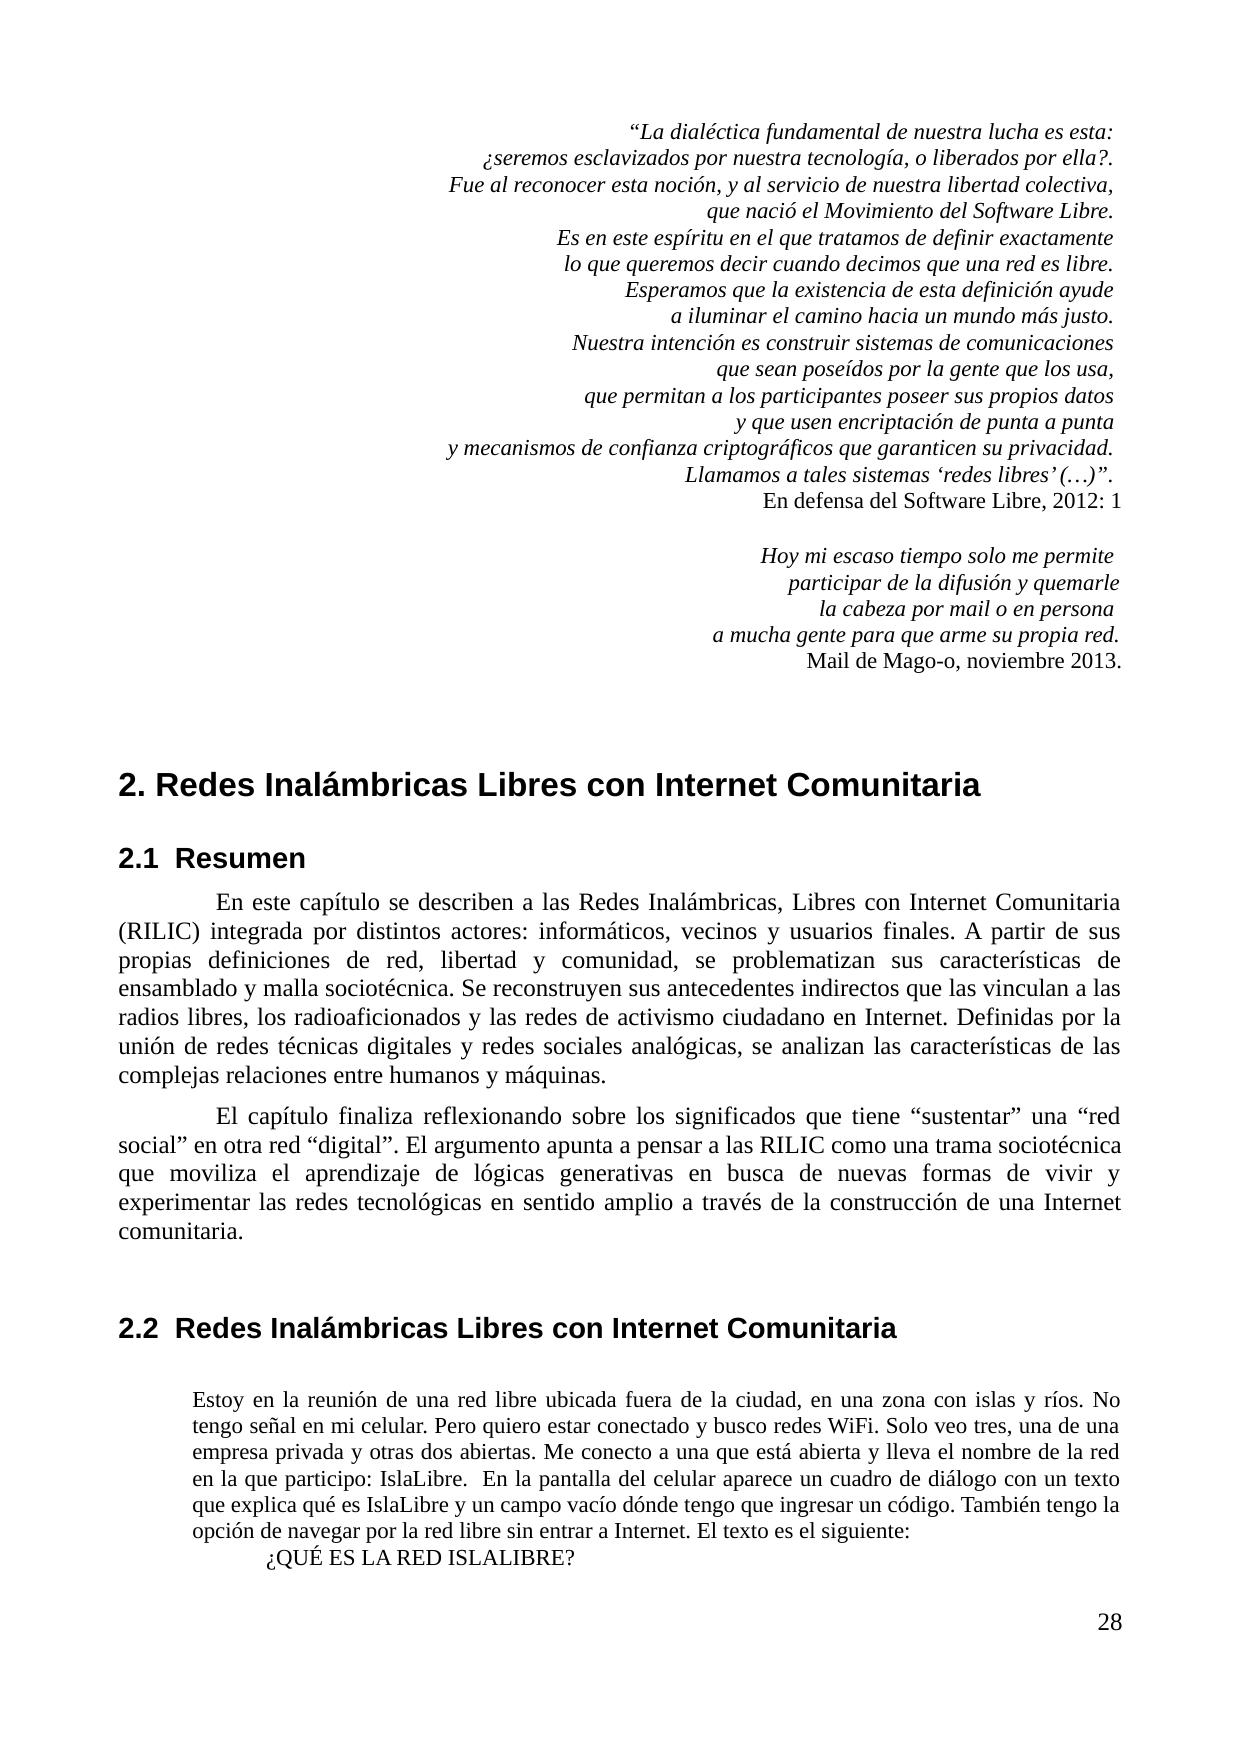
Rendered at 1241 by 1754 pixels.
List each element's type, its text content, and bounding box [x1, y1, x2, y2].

text participar de la difusión y quemarle [192, 568, 1122, 595]
text Es en este espíritu en el que tratamos de definir exactamente [192, 223, 1122, 250]
text ¿QUÉ ES LA RED ISLALIBRE? [266, 1544, 1122, 1570]
text Esperamos que la existencia de esta definición ayude [192, 276, 1122, 303]
text que permitan a los participantes poseer sus propios datos [192, 382, 1122, 408]
text Llamamos a tales sistemas ‘redes libres’ (…)”. [192, 461, 1122, 487]
text El capítulo finaliza reflexionando sobre los significados que tiene “sustentar” una “red social” en otra red “digital”. El argumento apunta a pensar a las RILIC como una trama sociotécnica que moviliza el aprendizaje de lógicas generativas en busca de nuevas formas de vivir y experimentar las redes tecnológicas en sentido amplio a través de la construcción de una Internet comunitaria. [118, 1101, 1122, 1245]
subtitle 2.2 Redes Inalámbricas Libres con Internet Comunitaria [118, 1311, 1122, 1344]
text y que usen encriptación de punta a punta [192, 408, 1122, 434]
text En este capítulo se describen a las Redes Inalámbricas, Libres con Internet Comunitaria (RILIC) integrada por distintos actores: informáticos, vecinos y usuarios finales. A partir de sus propias definiciones de red, libertad y comunidad, se problematizan sus características de ensamblado y malla sociotécnica. Se reconstruyen sus antecedentes indirectos que las vinculan a las radios libres, los radioaficionados y las redes de activismo ciudadano en Internet. Definidas por la unión de redes técnicas digitales y redes sociales analógicas, se analizan las características de las complejas relaciones entre humanos y máquinas. [118, 887, 1122, 1088]
text la cabeza por mail o en persona [118, 595, 1122, 621]
subtitle 2.1 Resumen [118, 841, 1122, 875]
text Fue al reconocer esta noción, y al servicio de nuestra libertad colectiva, [192, 171, 1122, 197]
text Nuestra intención es construir sistemas de comunicaciones [192, 329, 1122, 355]
text Mail de Mago-o, noviembre 2013. [118, 648, 1122, 674]
text a iluminar el camino hacia un mundo más justo. [192, 303, 1122, 329]
text En defensa del Software Libre, 2012: 1 [192, 487, 1122, 513]
text a mucha gente para que arme su propia red. [118, 621, 1122, 648]
text Estoy en la reunión de una red libre ubicada fuera de la ciudad, en una zona con islas y ríos. No tengo señal en mi celular. Pero quiero estar conectado y busco redes WiFi. Solo veo tres, una de una empresa privada y otras dos abiertas. Me conecto a una que está abierta y lleva el nombre de la red en la que participo: IslaLibre. En la pantalla del celular aparece un cuadro de diálogo con un texto que explica qué es IslaLibre y un campo vacío dónde tengo que ingresar un código. También tengo la opción de navegar por la red libre sin entrar a Internet. El texto es el siguiente: [192, 1386, 1122, 1544]
text Hoy mi escaso tiempo solo me permite [192, 542, 1122, 568]
text y mecanismos de confianza criptográficos que garanticen su privacidad. [192, 434, 1122, 461]
text lo que queremos decir cuando decimos que una red es libre. [192, 250, 1122, 276]
text que sean poseídos por la gente que los usa, [192, 355, 1122, 382]
text “La dialéctica fundamental de nuestra lucha es esta: [192, 118, 1122, 144]
text ¿seremos esclavizados por nuestra tecnología, o liberados por ella?. [192, 144, 1122, 171]
text que nació el Movimiento del Software Libre. [192, 197, 1122, 223]
subtitle 2. Redes Inalámbricas Libres con Internet Comunitaria [118, 765, 1122, 804]
